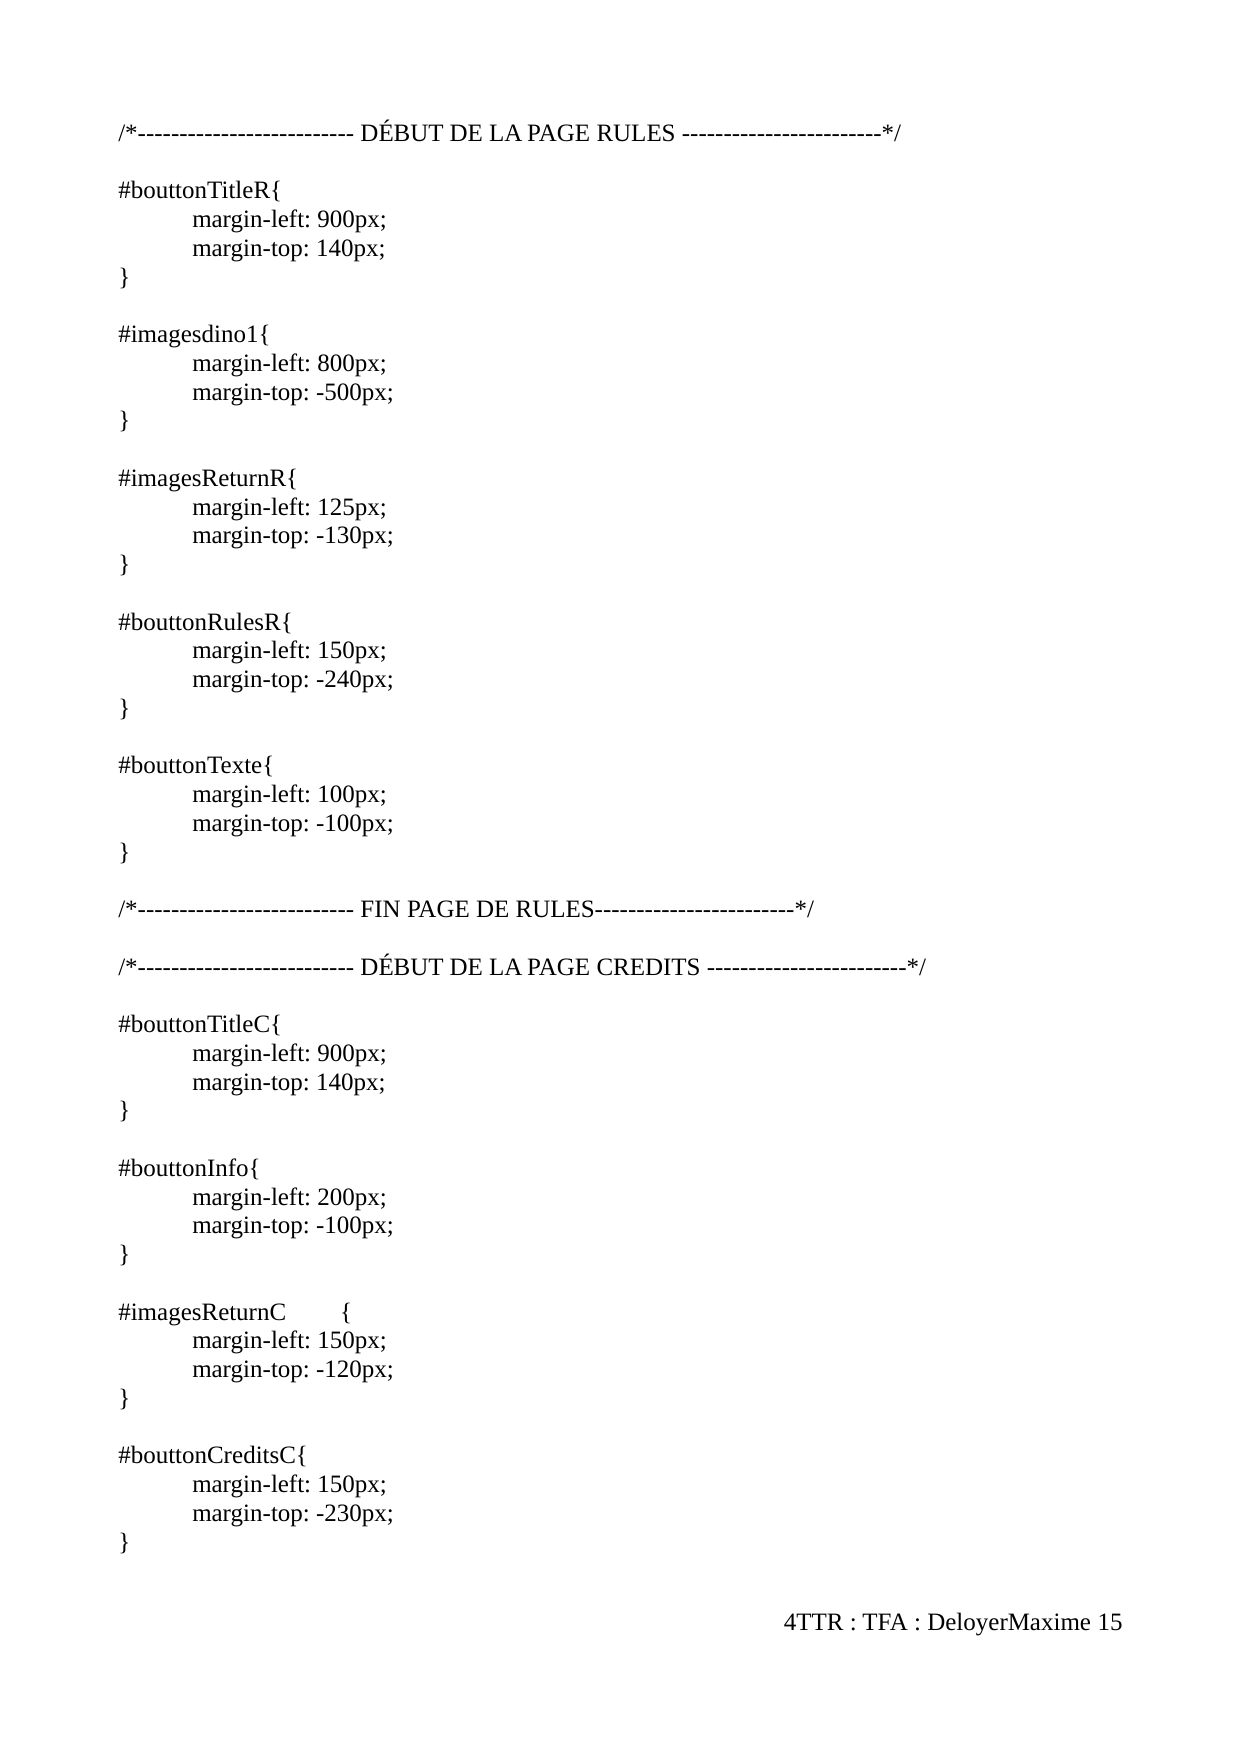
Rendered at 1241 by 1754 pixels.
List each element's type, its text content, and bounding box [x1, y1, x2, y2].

text margin-top: -240px; [118, 664, 1122, 693]
text } [118, 406, 1122, 434]
text margin-top: 140px; [118, 233, 1122, 262]
text #bouttonTexte{ [118, 751, 1122, 779]
text /*-------------------------- DÉBUT DE LA PAGE CREDITS ------------------------*/ [118, 952, 1122, 981]
text } [118, 693, 1122, 722]
text #imagesReturnC { [118, 1297, 1122, 1326]
text } [118, 1383, 1122, 1412]
text margin-left: 125px; [118, 492, 1122, 521]
text margin-left: 200px; [118, 1182, 1122, 1211]
text margin-left: 150px; [118, 1469, 1122, 1498]
text } [118, 549, 1122, 578]
text margin-top: -100px; [118, 808, 1122, 837]
text } [118, 837, 1122, 866]
text #bouttonCreditsC{ [118, 1441, 1122, 1469]
text margin-left: 800px; [118, 348, 1122, 377]
text margin-top: -100px; [118, 1211, 1122, 1239]
text #bouttonInfo{ [118, 1153, 1122, 1182]
text margin-left: 150px; [118, 636, 1122, 664]
text } [118, 262, 1122, 291]
text #bouttonTitleR{ [118, 176, 1122, 204]
text margin-top: -230px; [118, 1498, 1122, 1527]
text } [118, 1096, 1122, 1124]
text } [118, 1239, 1122, 1268]
text margin-left: 900px; [118, 1038, 1122, 1067]
text margin-top: 140px; [118, 1067, 1122, 1096]
text #imagesReturnR{ [118, 463, 1122, 492]
text #bouttonTitleC{ [118, 1009, 1122, 1038]
text margin-top: -130px; [118, 521, 1122, 549]
text /*-------------------------- DÉBUT DE LA PAGE RULES ------------------------*/ [118, 118, 1122, 147]
text margin-top: -120px; [118, 1354, 1122, 1383]
text } [118, 1527, 1122, 1556]
text margin-left: 900px; [118, 204, 1122, 233]
text margin-top: -500px; [118, 377, 1122, 406]
text margin-left: 150px; [118, 1326, 1122, 1354]
text #bouttonRulesR{ [118, 607, 1122, 636]
text #imagesdino1{ [118, 319, 1122, 348]
text /*-------------------------- FIN PAGE DE RULES------------------------*/ [118, 894, 1122, 923]
text margin-left: 100px; [118, 779, 1122, 808]
